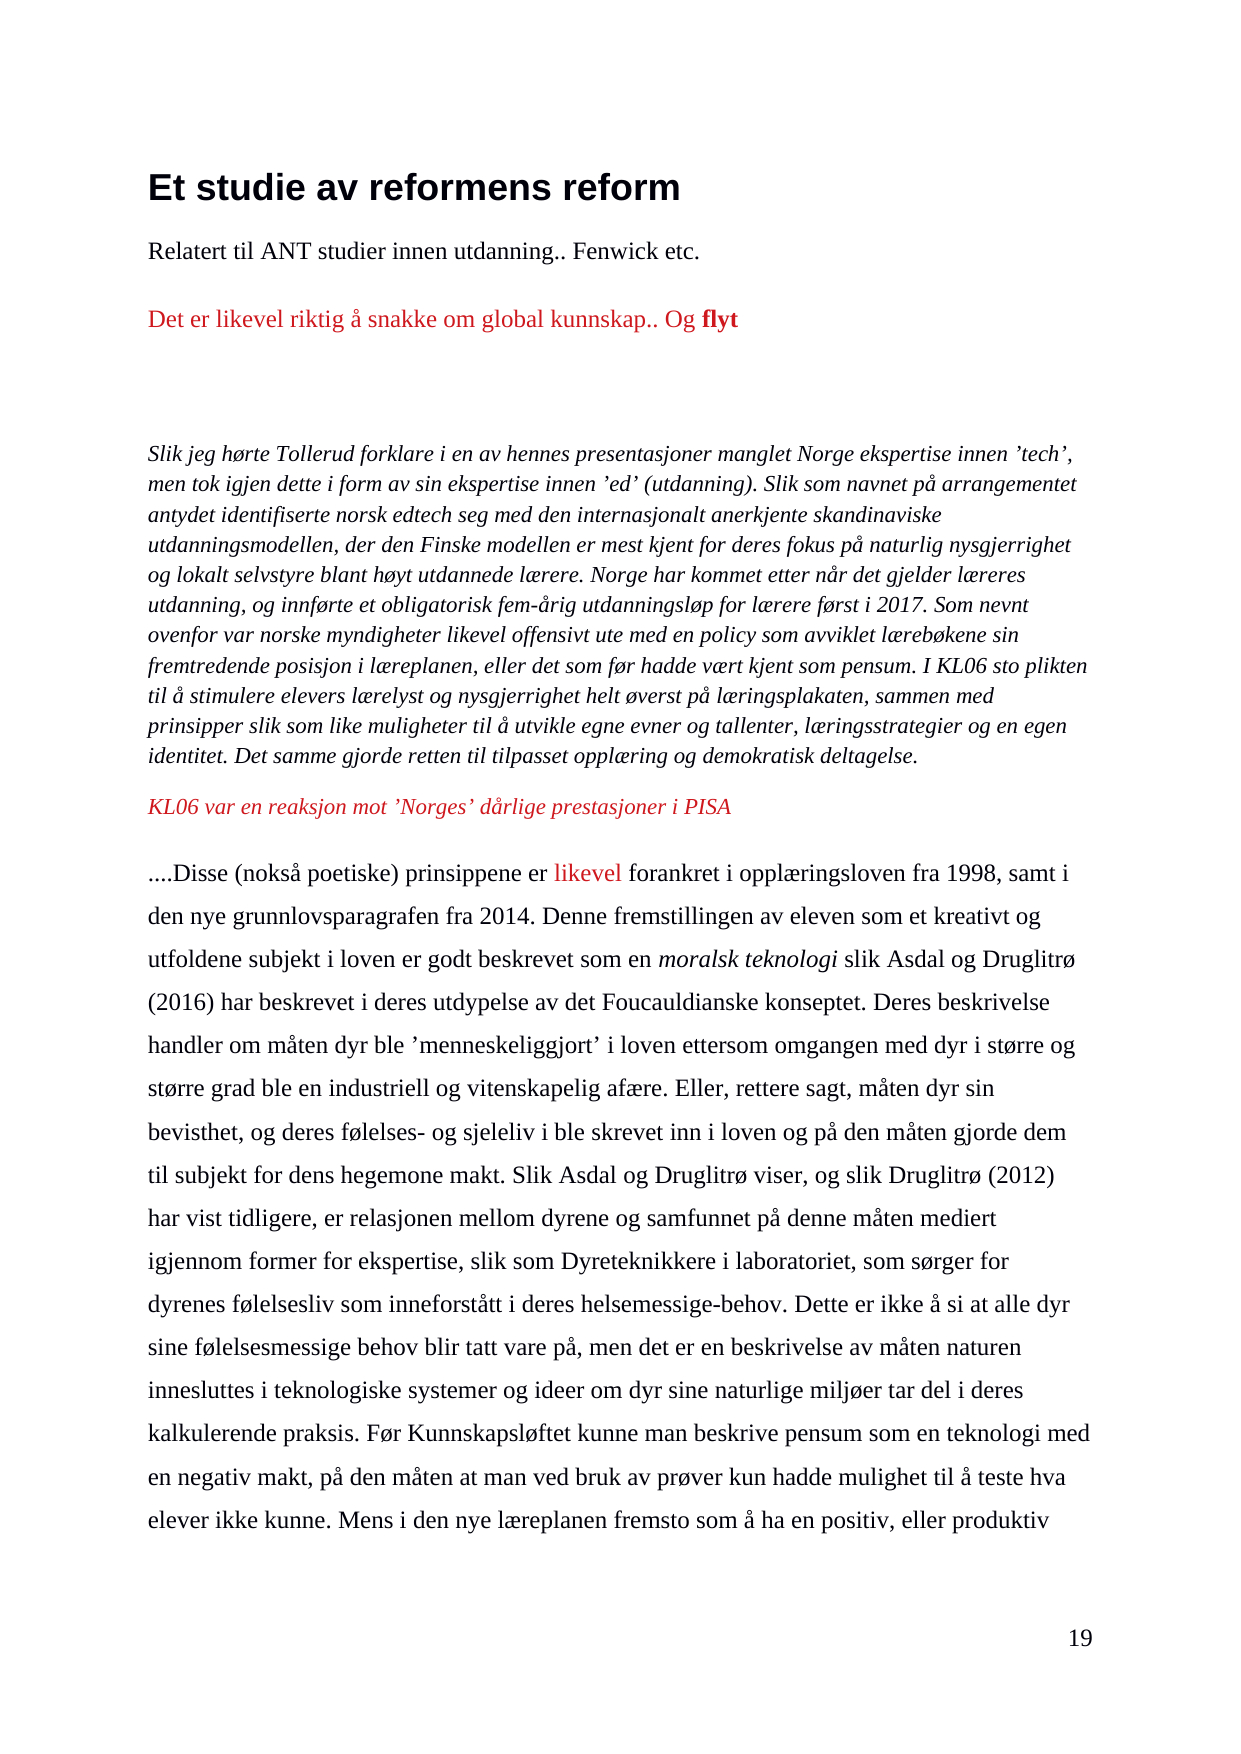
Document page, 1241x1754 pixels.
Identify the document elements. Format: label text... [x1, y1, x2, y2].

text KL06 var en reaksjon mot ’Norges’ dårlige prestasjoner i PISA [148, 793, 1092, 820]
text Relatert til ANT studier innen utdanning.. Fenwick etc. [148, 236, 1092, 264]
text Det er likevel riktig å snakke om global kunnskap.. Og flyt [148, 304, 1092, 333]
text ....Disse (nokså poetiske) prinsippene er likevel forankret i opplæringsloven fra 1998, samt i den nye grunnlovsparagrafen fra 2014. Denne fremstillingen av eleven som et kreativt og utfoldene subjekt i loven er godt beskrevet som en moralsk teknologi slik Asdal og Druglitrø (2016) har beskrevet i deres utdypelse av det Foucauldianske konseptet. Deres beskrivelse handler om måten dyr ble ’menneskeliggjort’ i loven ettersom omgangen med dyr i større og større grad ble en industriell og vitenskapelig afære. Eller, rettere sagt, måten dyr sin bevisthet, og deres følelses- og sjeleliv i ble skrevet inn i loven og på den måten gjorde dem til subjekt for dens hegemone makt. Slik Asdal og Druglitrø viser, og slik Druglitrø (2012) har vist tidligere, er relasjonen mellom dyrene og samfunnet på denne måten mediert igjennom former for ekspertise, slik som Dyreteknikkere i laboratoriet, som sørger for dyrenes følelsesliv som inneforstått i deres helsemessige-behov. Dette er ikke å si at alle dyr sine følelsesmessige behov blir tatt vare på, men det er en beskrivelse av måten naturen innesluttes i teknologiske systemer og ideer om dyr sine naturlige miljøer tar del i deres kalkulerende praksis. Før Kunnskapsløftet kunne man beskrive pensum som en teknologi med en negativ makt, på den måten at man ved bruk av prøver kun hadde mulighet til å teste hva elever ikke kunne. Mens i den nye læreplanen fremsto som å ha en positiv, eller produktiv [148, 858, 1092, 1533]
subtitle Et studie av reformens reform [148, 165, 1092, 208]
text Slik jeg hørte Tollerud forklare i en av hennes presentasjoner manglet Norge ekspertise innen ’tech’, men tok igjen dette i form av sin ekspertise innen ’ed’ (utdanning). Slik som navnet på arrangementet antydet identifiserte norsk edtech seg med den internasjonalt anerkjente skandinaviske utdanningsmodellen, der den Finske modellen er mest kjent for deres fokus på naturlig nysgjerrighet og lokalt selvstyre blant høyt utdannede lærere. Norge har kommet etter når det gjelder læreres utdanning, og innførte et obligatorisk fem-årig utdanningsløp for lærere først i 2017. Som nevnt ovenfor var norske myndigheter likevel offensivt ute med en policy som avviklet lærebøkene sin fremtredende posisjon i læreplanen, eller det som før hadde vært kjent som pensum. I KL06 sto plikten til å stimulere elevers lærelyst og nysgjerrighet helt øverst på læringsplakaten, sammen med prinsipper slik som like muligheter til å utvikle egne evner og tallenter, læringsstrategier og en egen identitet. Det samme gjorde retten til tilpasset opplæring og demokratisk deltagelse. [148, 440, 1092, 769]
